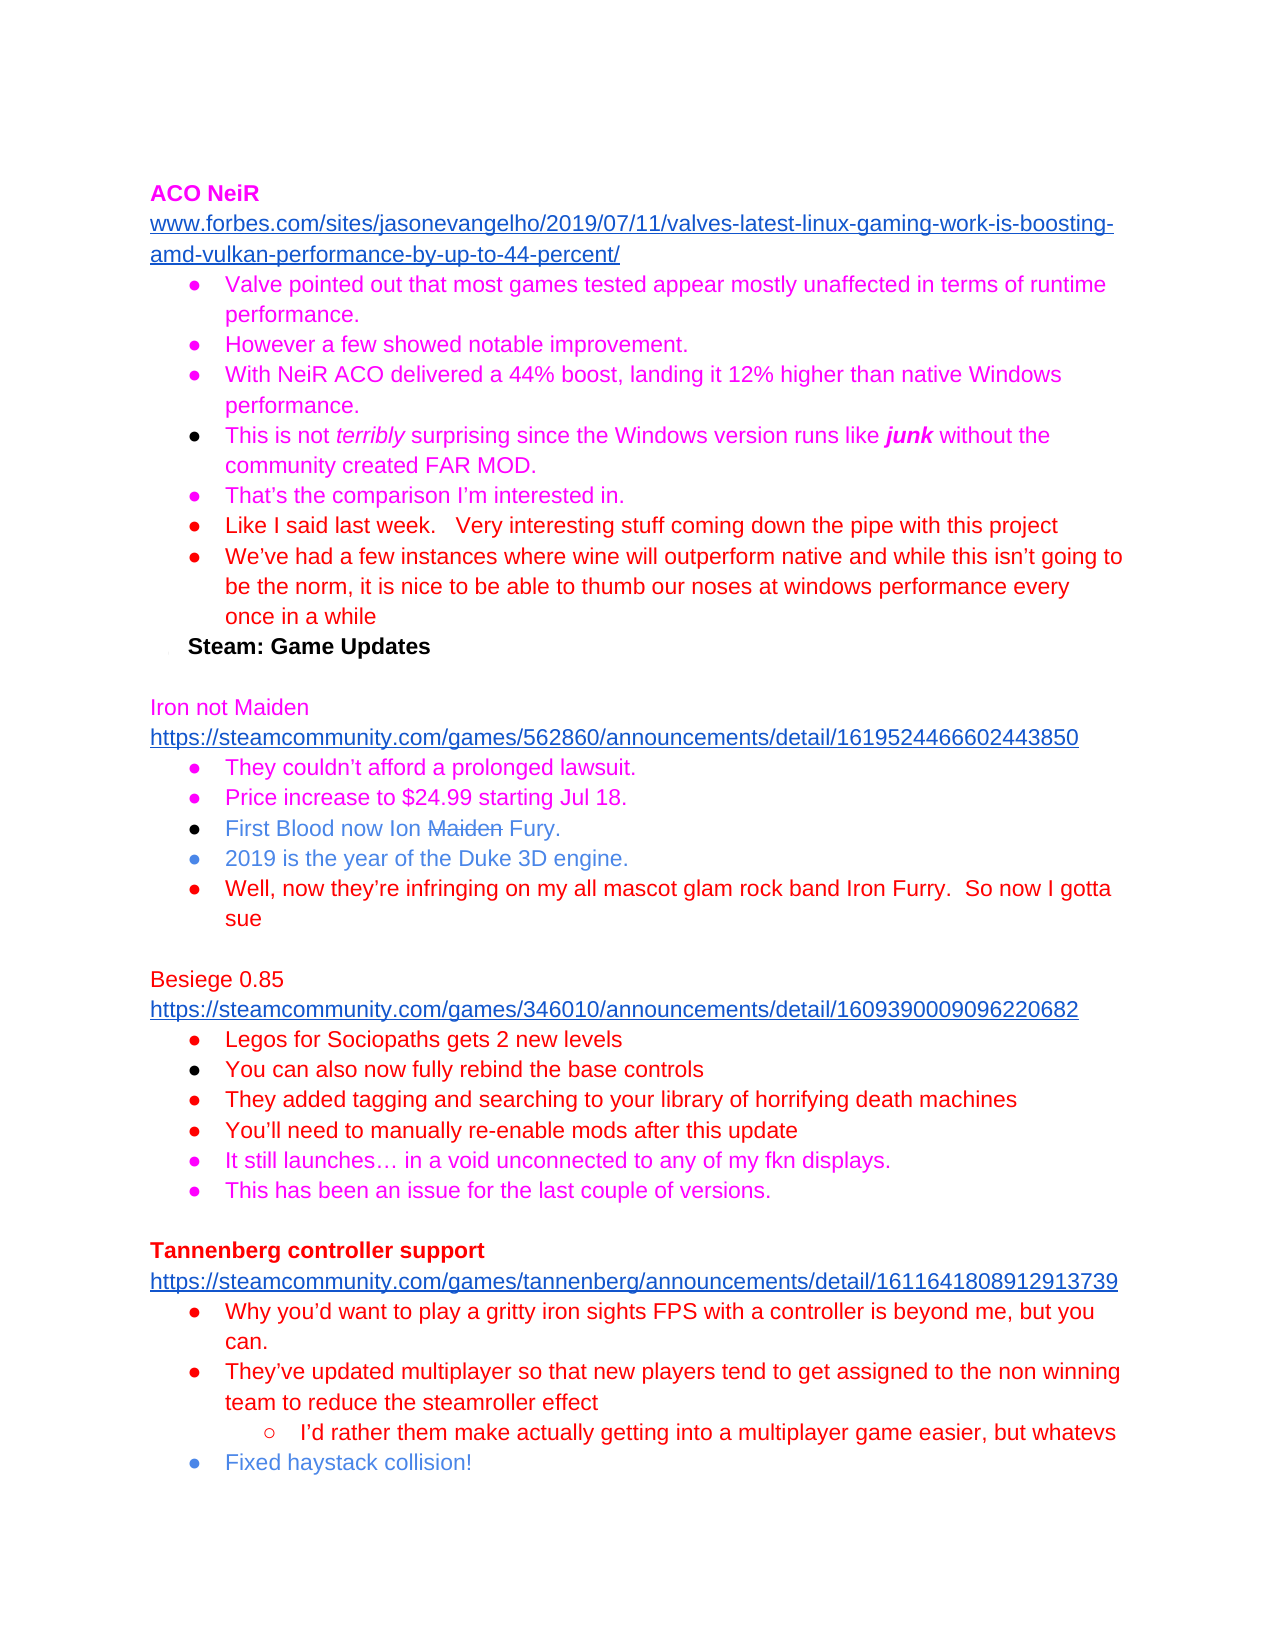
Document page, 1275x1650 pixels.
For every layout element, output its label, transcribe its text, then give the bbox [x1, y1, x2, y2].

text https://steamcommunity.com/games/562860/announcements/detail/1619524466602443850 [150, 724, 1125, 750]
list First Blood now Ion Maiden Fury. [187, 814, 1125, 841]
list Like I said last week. Very interesting stuff coming down the pipe with this project [187, 512, 1125, 539]
text ACO NeiR [150, 180, 1125, 207]
list With NeiR ACO delivered a 44% boost, landing it 12% higher than native Windows performance. [187, 361, 1125, 418]
text Besiege 0.85 [150, 966, 1125, 992]
text Iron not Maiden [150, 694, 1125, 720]
list However a few showed notable improvement. [187, 331, 1125, 358]
list Valve pointed out that most games tested appear mostly unaffected in terms of runtime performance. [187, 271, 1125, 327]
text https://steamcommunity.com/games/346010/announcements/detail/1609390009096220682 [150, 996, 1125, 1022]
list You can also now fully rebind the base controls [187, 1056, 1125, 1083]
list They added tagging and searching to your library of horrifying death machines [187, 1086, 1125, 1113]
list It still launches… in a void unconnected to any of my fkn displays. [187, 1147, 1125, 1173]
list 2019 is the year of the Duke 3D engine. [187, 845, 1125, 871]
list They’ve updated multiplayer so that new players tend to get assigned to the non winning team to reduce the steamroller effect [187, 1358, 1125, 1415]
list We’ve had a few instances where wine will outperform native and while this isn’t going to be the norm, it is nice to be able to thumb our noses at windows performance every once in a while [187, 543, 1125, 629]
list Well, now they’re infringing on my all mascot glam rock band Iron Furry. So now I gotta sue [187, 875, 1125, 932]
list Fixed haystack collision! [187, 1449, 1125, 1475]
text Tannenberg controller support [150, 1237, 1125, 1264]
text www.forbes.com/sites/jasonevangelho/2019/07/11/valves-latest-linux-gaming-work-is-boosting-amd-vulkan-performance-by-up-to-44-percent/ [150, 210, 1125, 267]
list This is not terribly surprising since the Windows version runs like junk without the community created FAR MOD. [187, 422, 1125, 478]
list Why you’d want to play a gritty iron sights FPS with a controller is beyond me, but you can. [187, 1298, 1125, 1354]
list That’s the comparison I’m interested in. [187, 482, 1125, 509]
list Legos for Sociopaths gets 2 new levels [187, 1026, 1125, 1052]
list They couldn’t afford a prolonged lawsuit. [187, 754, 1125, 781]
list You’ll need to manually re-enable mods after this update [187, 1117, 1125, 1143]
text Steam: Game Updates [150, 633, 1125, 660]
list This has been an issue for the last couple of versions. [187, 1177, 1125, 1203]
list I’d rather them make actually getting into a multiplayer game easier, but whatevs [262, 1419, 1125, 1445]
list Price increase to $24.99 starting Jul 18. [187, 784, 1125, 811]
text https://steamcommunity.com/games/tannenberg/announcements/detail/1611641808912913739 [150, 1268, 1125, 1294]
